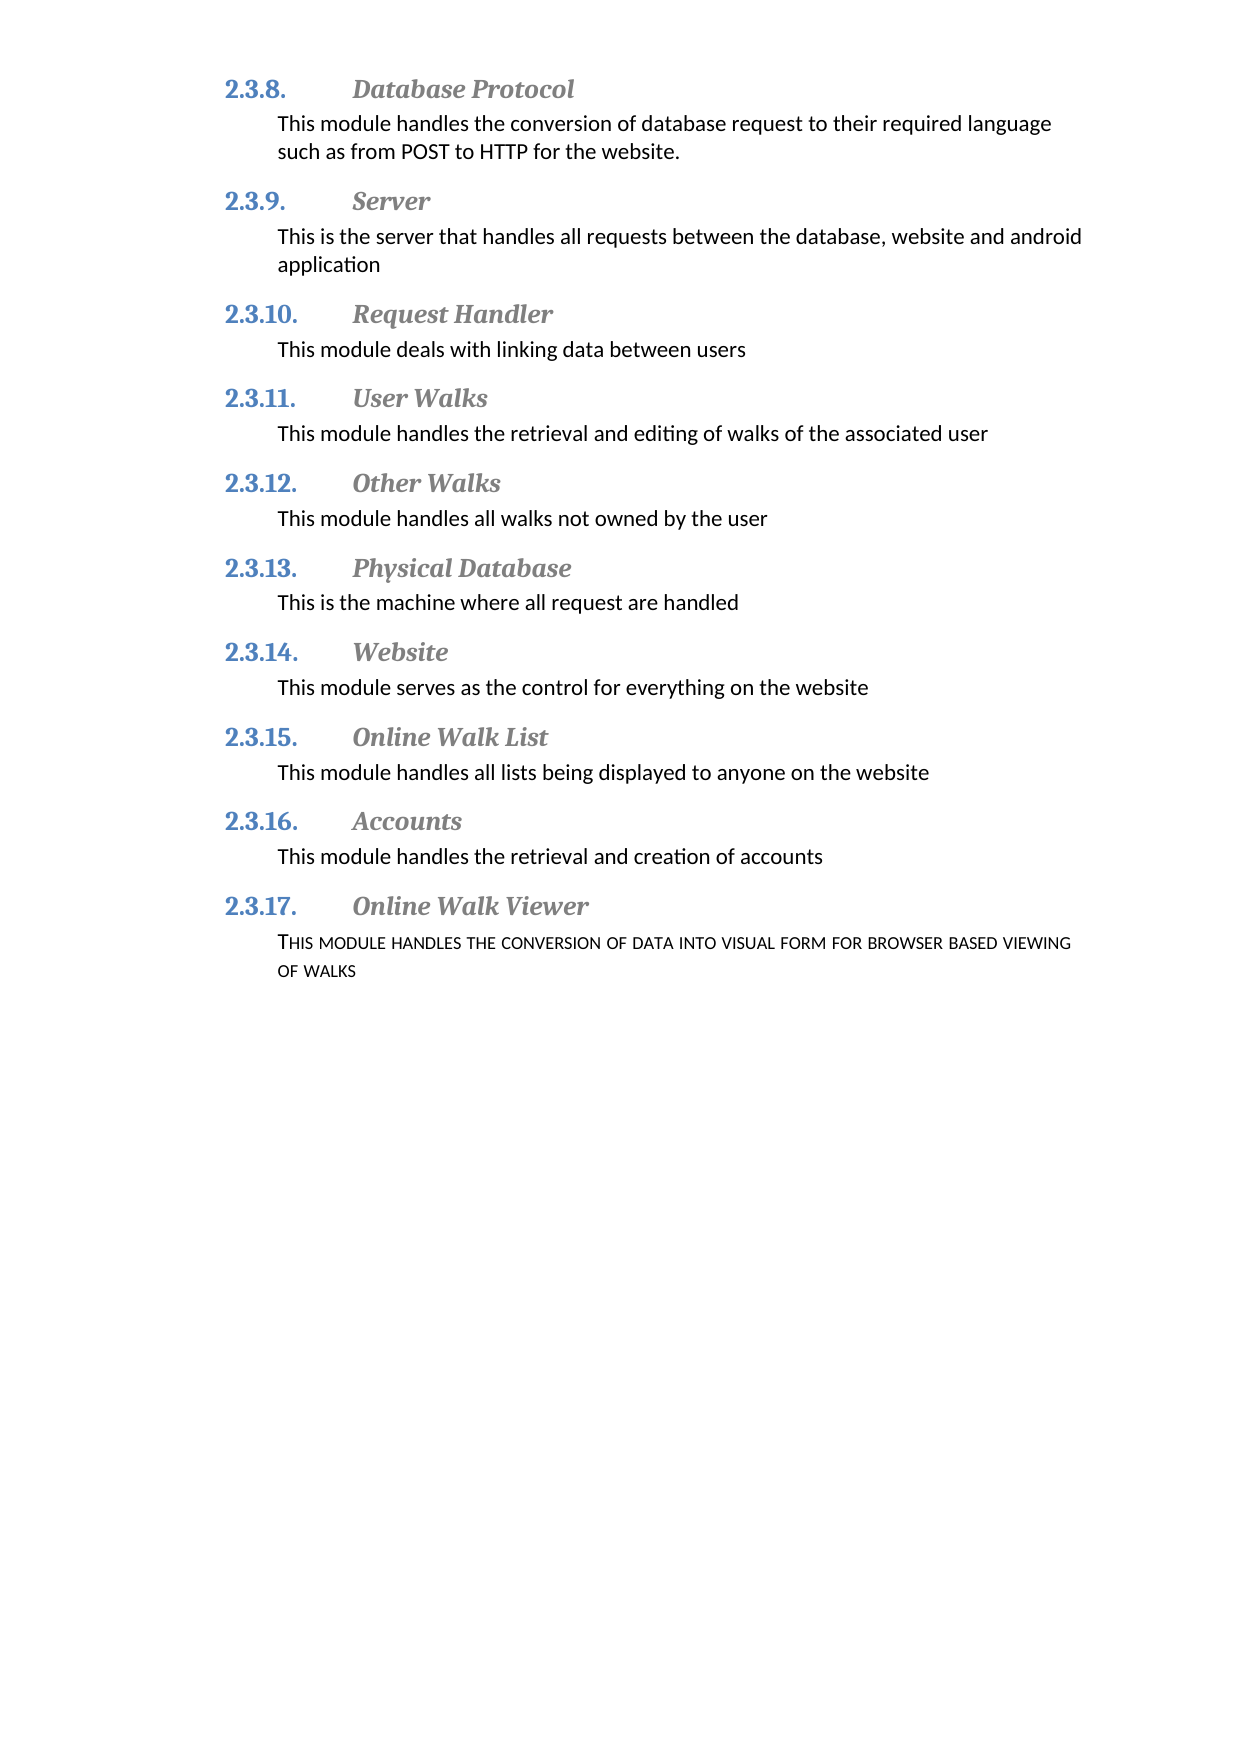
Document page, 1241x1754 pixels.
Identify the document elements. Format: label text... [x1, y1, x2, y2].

subtitle Website [225, 637, 1090, 668]
subtitle Database Protocol [225, 74, 1090, 105]
subtitle Online Walk List [225, 722, 1090, 753]
text This module handles the retrieval and editing of walks of the associated user [277, 419, 1090, 447]
text This module handles the conversion of database request to their required language such as from POST to HTTP for the website. [277, 109, 1090, 166]
text This module deals with linking data between users [277, 335, 1090, 363]
text This is the server that handles all requests between the database, website and android application [277, 222, 1090, 278]
text This is the machine where all request are handled [277, 588, 1090, 616]
text This module handles all walks not owned by the user [277, 504, 1090, 532]
text This module handles all lists being displayed to anyone on the website [277, 758, 1090, 786]
text This module handles the conversion of data into visual form for browser based viewing of walks [277, 927, 1090, 983]
subtitle Accounts [225, 806, 1090, 838]
subtitle Physical Database [225, 553, 1090, 584]
subtitle User Walks [225, 383, 1090, 415]
text This module handles the retrieval and creation of accounts [277, 842, 1090, 870]
text This module serves as the control for everything on the website [277, 673, 1090, 701]
subtitle Other Walks [225, 468, 1090, 499]
subtitle Request Handler [225, 299, 1090, 330]
subtitle Server [225, 186, 1090, 217]
subtitle Online Walk Viewer [225, 891, 1090, 922]
